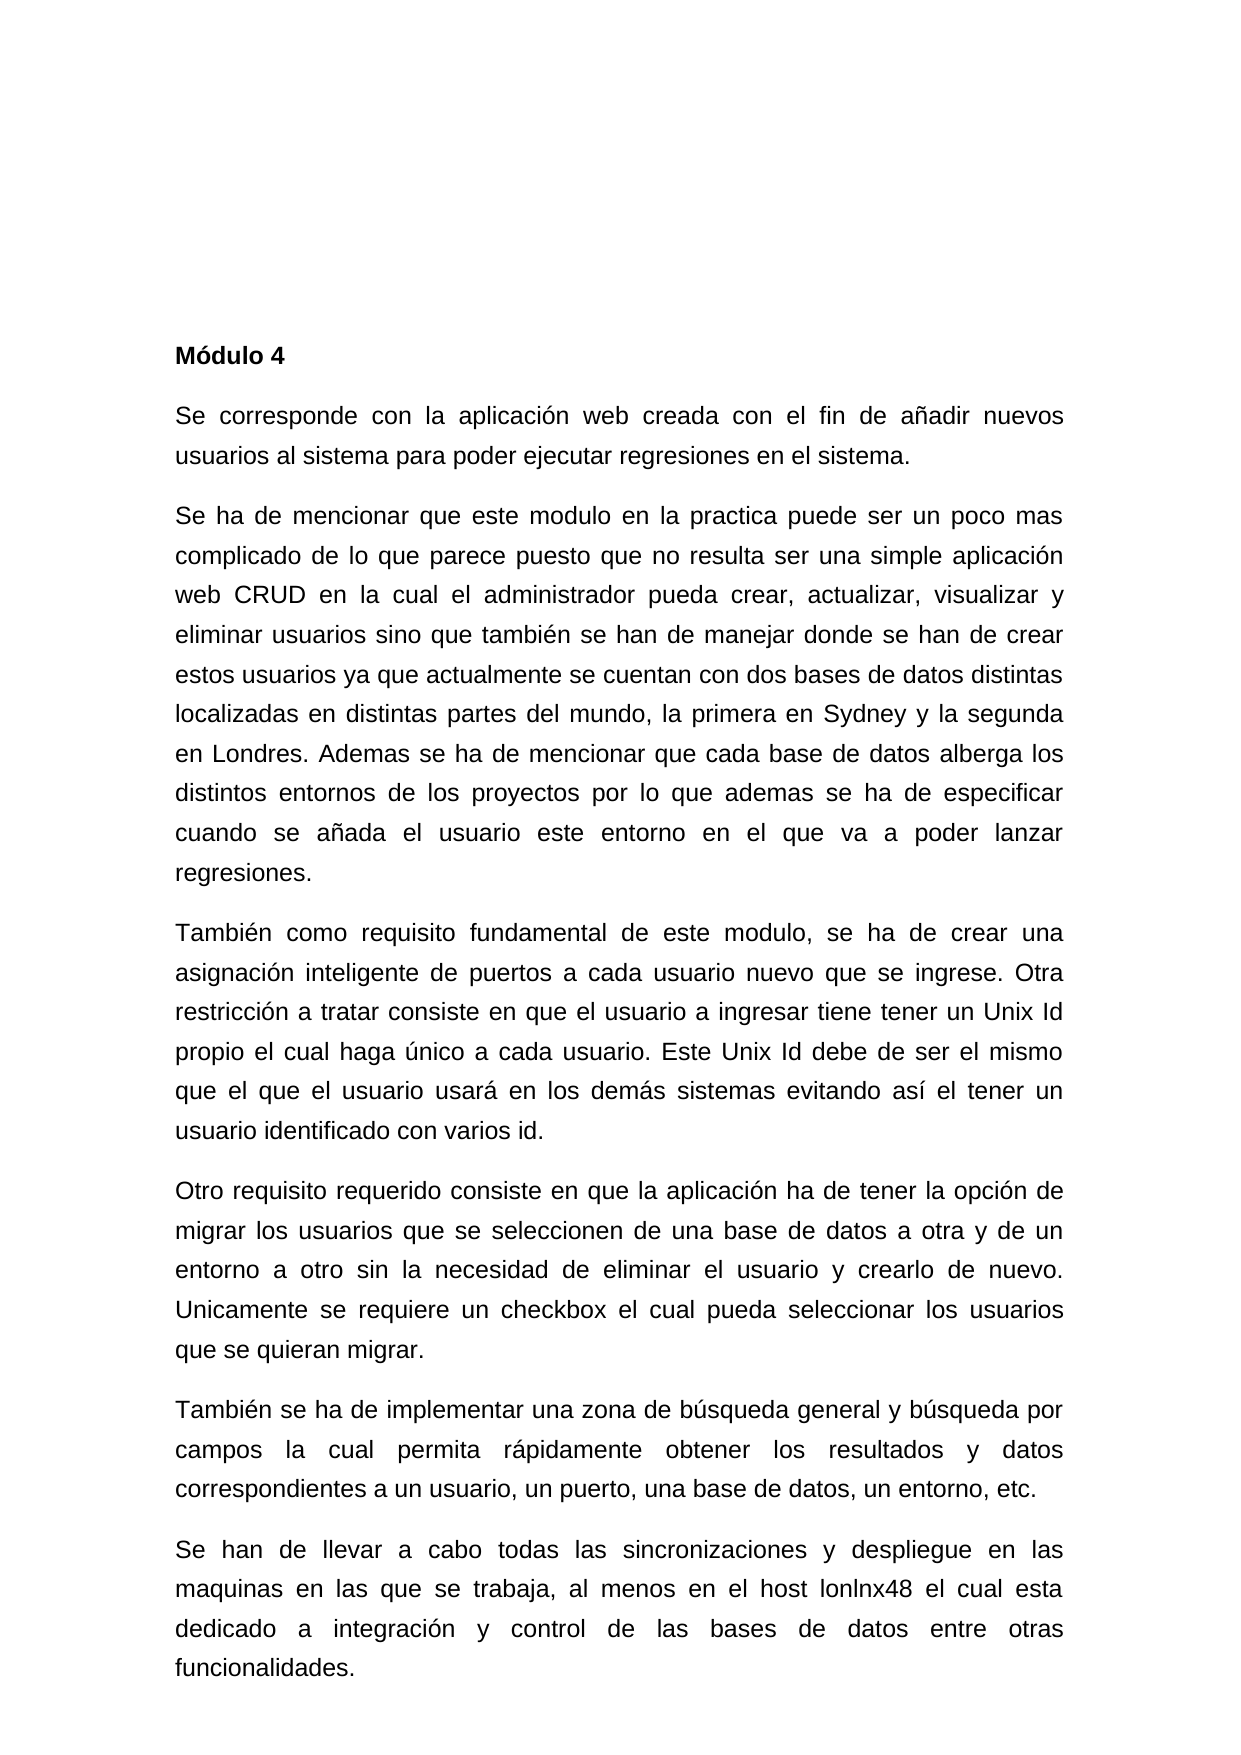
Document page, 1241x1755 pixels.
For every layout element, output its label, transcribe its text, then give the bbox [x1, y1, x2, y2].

text Otro requisito requerido consiste en que la aplicación ha de tener la opción de migrar los usuarios que se seleccionen de una base de datos a otra y de un entorno a otro sin la necesidad de eliminar el usuario y crearlo de nuevo. Unicamente se requiere un checkbox el cual pueda seleccionar los usuarios que se quieran migrar. [175, 1176, 1065, 1363]
text También se ha de implementar una zona de búsqueda general y búsqueda por campos la cual permita rápidamente obtener los resultados y datos correspondientes a un usuario, un puerto, una base de datos, un entorno, etc. [175, 1395, 1065, 1503]
text Se corresponde con la aplicación web creada con el fin de añadir nuevos usuarios al sistema para poder ejecutar regresiones en el sistema. [175, 401, 1065, 469]
text Se ha de mencionar que este modulo en la practica puede ser un poco mas complicado de lo que parece puesto que no resulta ser una simple aplicación web CRUD en la cual el administrador pueda crear, actualizar, visualizar y eliminar usuarios sino que también se han de manejar donde se han de crear estos usuarios ya que actualmente se cuentan con dos bases de datos distintas localizadas en distintas partes del mundo, la primera en Sydney y la segunda en Londres. Ademas se ha de mencionar que cada base de datos alberga los distintos entornos de los proyectos por lo que ademas se ha de especificar cuando se añada el usuario este entorno en el que va a poder lanzar regresiones. [175, 501, 1065, 886]
text Módulo 4 [175, 341, 1065, 369]
text Se han de llevar a cabo todas las sincronizaciones y despliegue en las maquinas en las que se trabaja, al menos en el host lonlnx48 el cual esta dedicado a integración y control de las bases de datos entre otras funcionalidades. [175, 1534, 1065, 1682]
text También como requisito fundamental de este modulo, se ha de crear una asignación inteligente de puertos a cada usuario nuevo que se ingrese. Otra restricción a tratar consiste en que el usuario a ingresar tiene tener un Unix Id propio el cual haga único a cada usuario. Este Unix Id debe de ser el mismo que el que el usuario usará en los demás sistemas evitando así el tener un usuario identificado con varios id. [175, 918, 1065, 1144]
